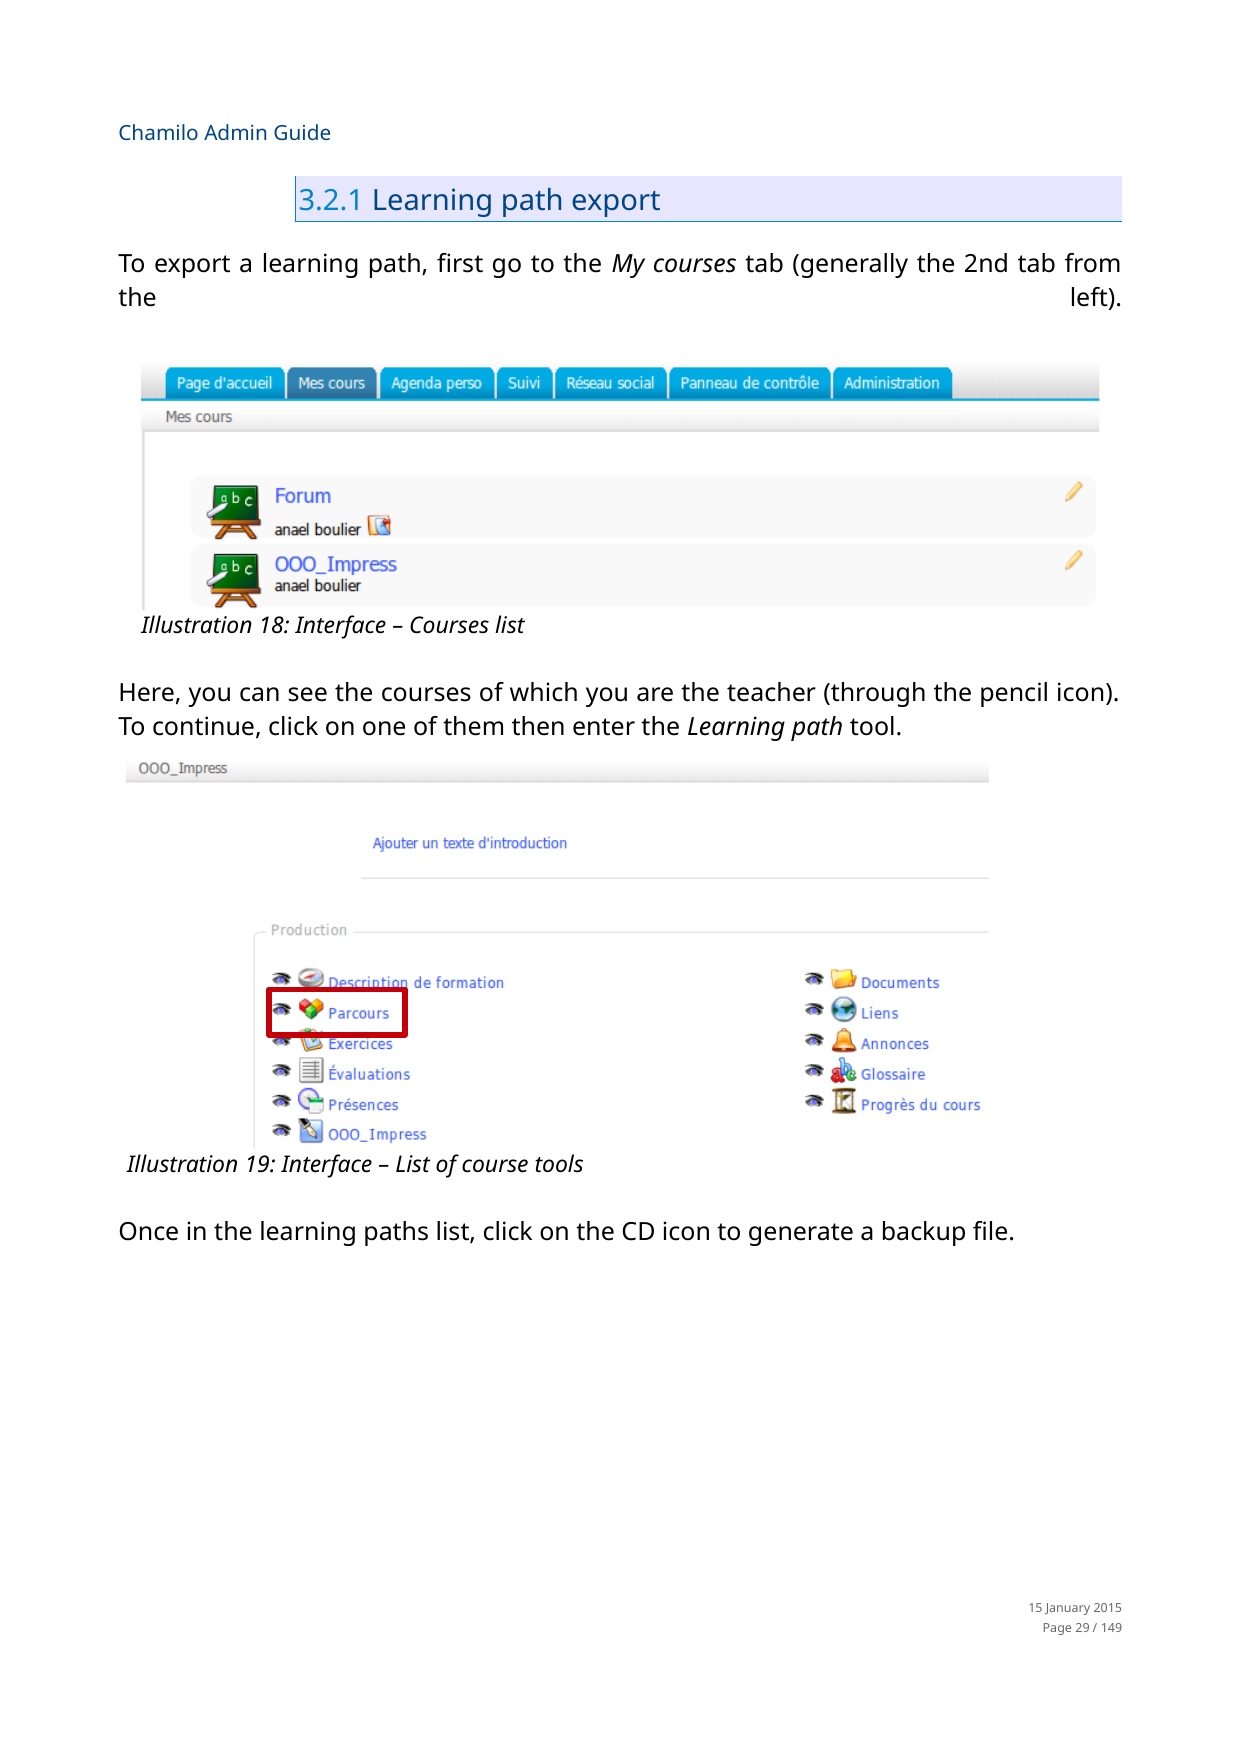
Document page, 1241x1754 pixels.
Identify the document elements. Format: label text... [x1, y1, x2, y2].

picture [929, 380, 938, 388]
picture [402, 380, 423, 392]
picture [514, 380, 531, 388]
picture [448, 380, 452, 391]
text To export a learning path, first go to the My courses tab (generally the 2nd tab from the left). [118, 245, 1122, 347]
picture [743, 377, 757, 388]
picture [264, 377, 272, 388]
picture [682, 378, 689, 388]
picture [568, 377, 581, 388]
picture [249, 381, 261, 388]
picture [141, 401, 1100, 610]
picture [622, 381, 630, 388]
picture [216, 377, 225, 388]
picture [846, 377, 929, 388]
picture [126, 758, 989, 1149]
picture [472, 380, 480, 388]
picture [393, 378, 403, 388]
picture [427, 377, 436, 388]
picture [587, 380, 599, 388]
picture [692, 380, 712, 388]
text Illustration 19: Interface – List of course tools [127, 1149, 989, 1179]
subtitle Learning path export [296, 176, 1122, 221]
text Here, you can see the courses of which you are the teacher (through the pencil icon). To continue, click on one of them then enter the Learning path tool. [118, 674, 1122, 743]
picture [712, 380, 720, 388]
picture [453, 380, 473, 388]
picture [188, 380, 208, 392]
text Once in the learning paths list, click on the CD icon to generate a backup file. [118, 1214, 1122, 1248]
picture [141, 360, 1100, 398]
text Illustration 18: Interface – Courses list [141, 610, 1099, 640]
picture [229, 380, 237, 388]
picture [599, 380, 612, 388]
picture [805, 377, 819, 388]
picture [646, 377, 654, 388]
picture [639, 381, 646, 388]
picture [724, 380, 737, 388]
picture [771, 376, 804, 388]
picture [436, 380, 441, 388]
picture [179, 378, 185, 388]
